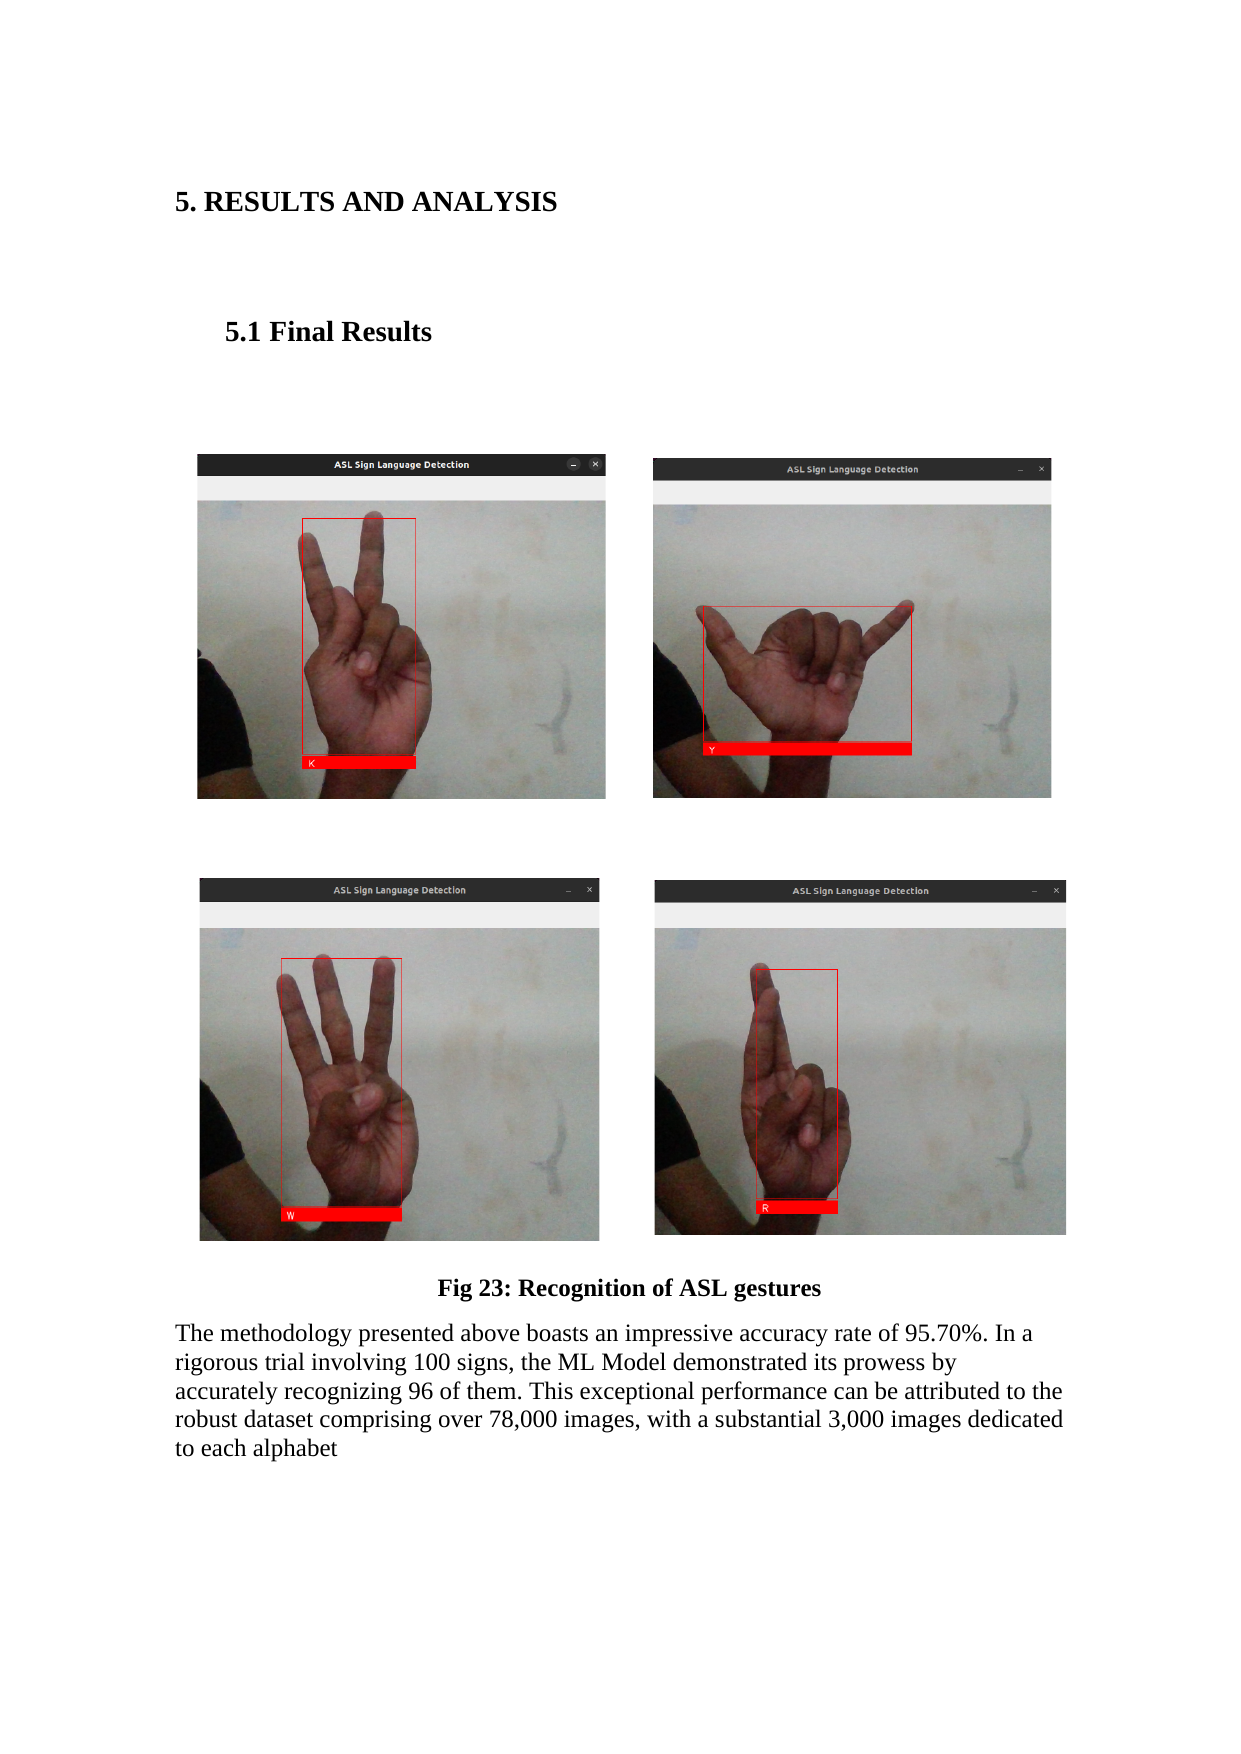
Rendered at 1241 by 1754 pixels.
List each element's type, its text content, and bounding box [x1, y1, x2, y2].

text The methodology presented above boasts an impressive accuracy rate of 95.70%. In a rigorous trial involving 100 signs, the ML Model demonstrated its prowess by accurately recognizing 96 of them. This exceptional performance can be attributed to the robust dataset comprising over 78,000 images, with a substantial 3,000 images dedicated to each alphabet [175, 1318, 1065, 1462]
text Fig 23: Recognition of ASL gestures [175, 1273, 1065, 1302]
picture [199, 878, 600, 1241]
picture [197, 454, 606, 799]
text 5. RESULTS AND ANALYSIS [175, 184, 1065, 218]
picture [653, 458, 1052, 798]
subtitle Final Results [225, 314, 1065, 348]
picture [654, 880, 1067, 1235]
